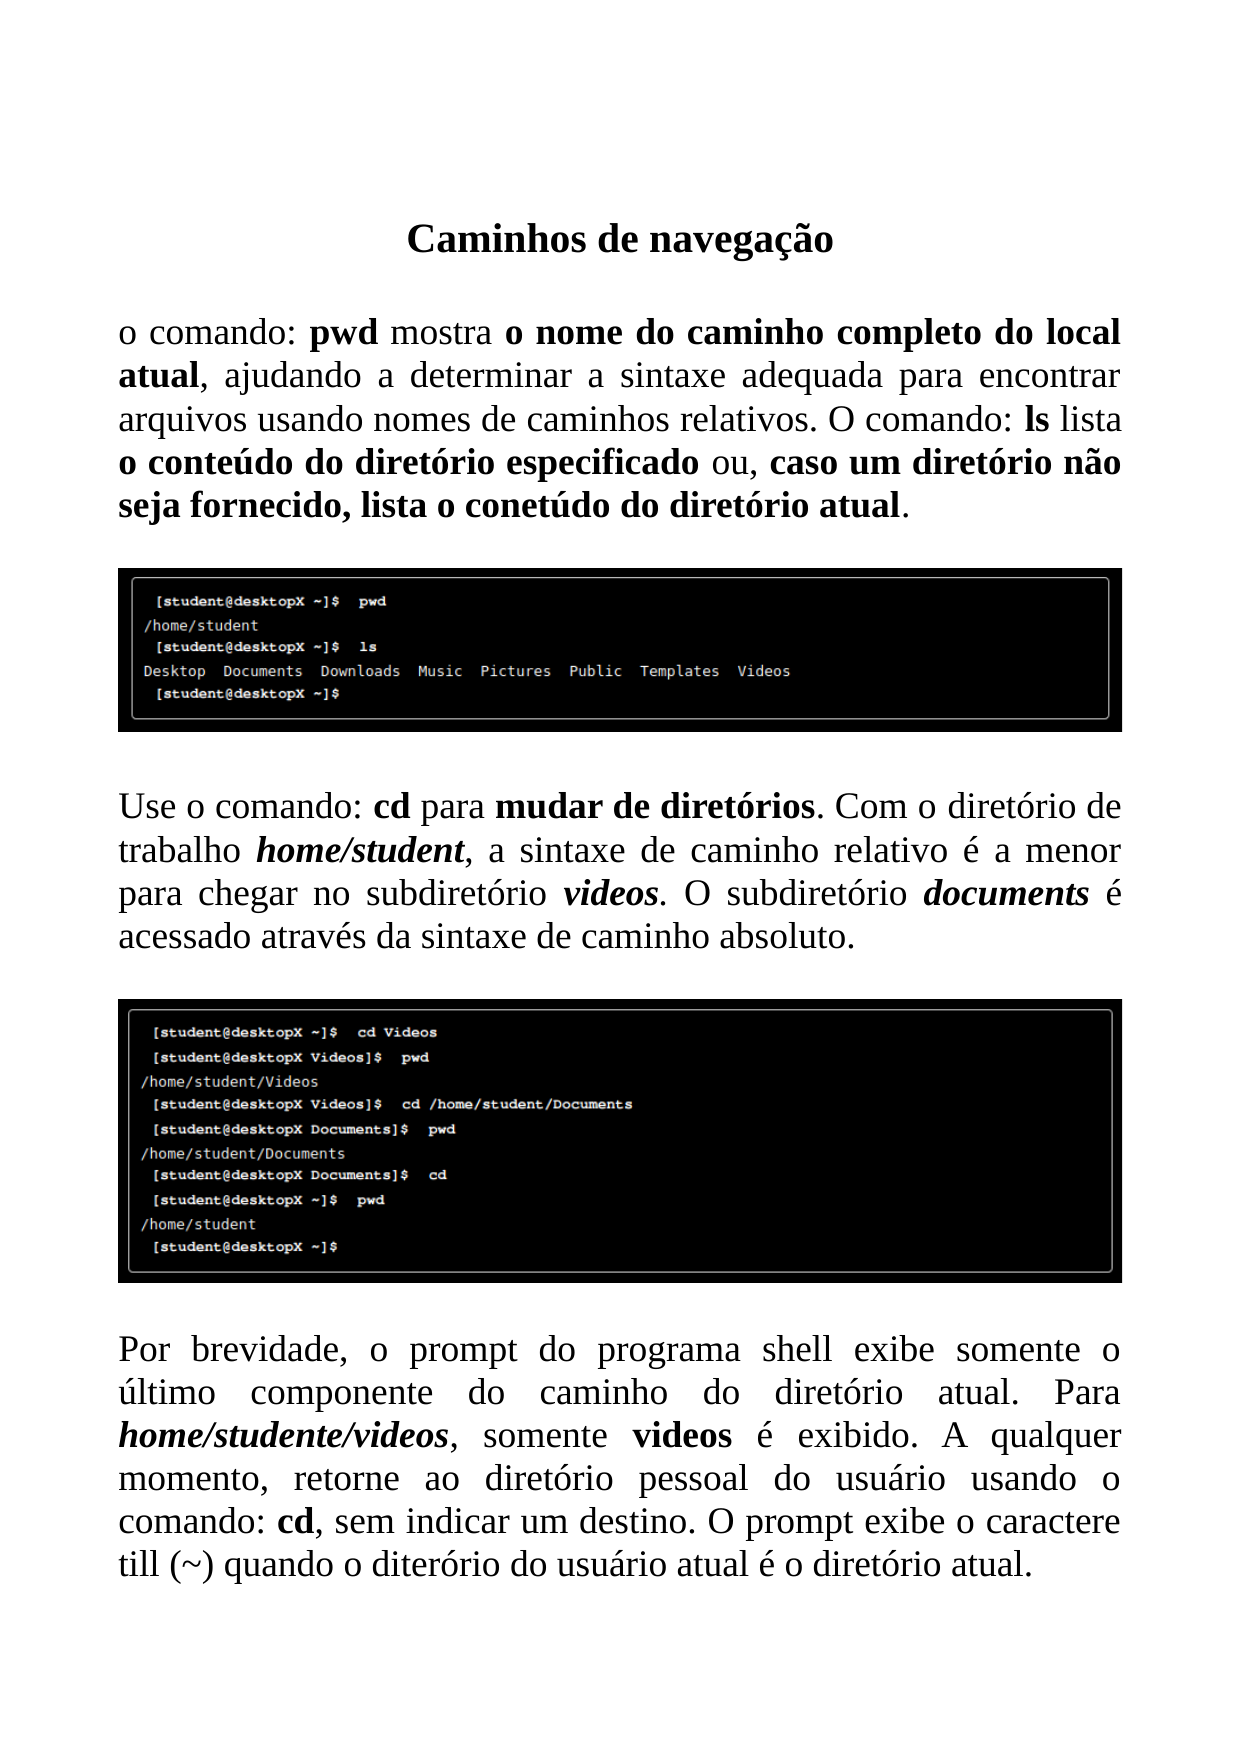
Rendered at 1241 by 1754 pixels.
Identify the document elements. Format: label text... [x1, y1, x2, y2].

text o comando: pwd mostra o nome do caminho completo do local atual, ajudando a determinar a sintaxe adequada para encontrar arquivos usando nomes de caminhos relativos. O comando: ls lista o conteúdo do diretório especificado ou, caso um diretório não seja fornecido, lista o conetúdo do diretório atual. [118, 310, 1122, 525]
text Por brevidade, o prompt do programa shell exibe somente o último componente do caminho do diretório atual. Para home/studente/videos, somente videos é exibido. A qualquer momento, retorne ao diretório pessoal do usuário usando o comando: cd, sem indicar um destino. O prompt exibe o caractere till (~) quando o diterório do usuário atual é o diretório atual. [118, 1326, 1122, 1585]
text Use o comando: cd para mudar de diretórios. Com o diretório de trabalho home/student, a sintaxe de caminho relativo é a menor para chegar no subdiretório videos. O subdiretório documents é acessado através da sintaxe de caminho absoluto. [118, 779, 1122, 956]
text Caminhos de navegação [118, 214, 1122, 262]
picture [118, 999, 1123, 1283]
picture [118, 568, 1123, 732]
